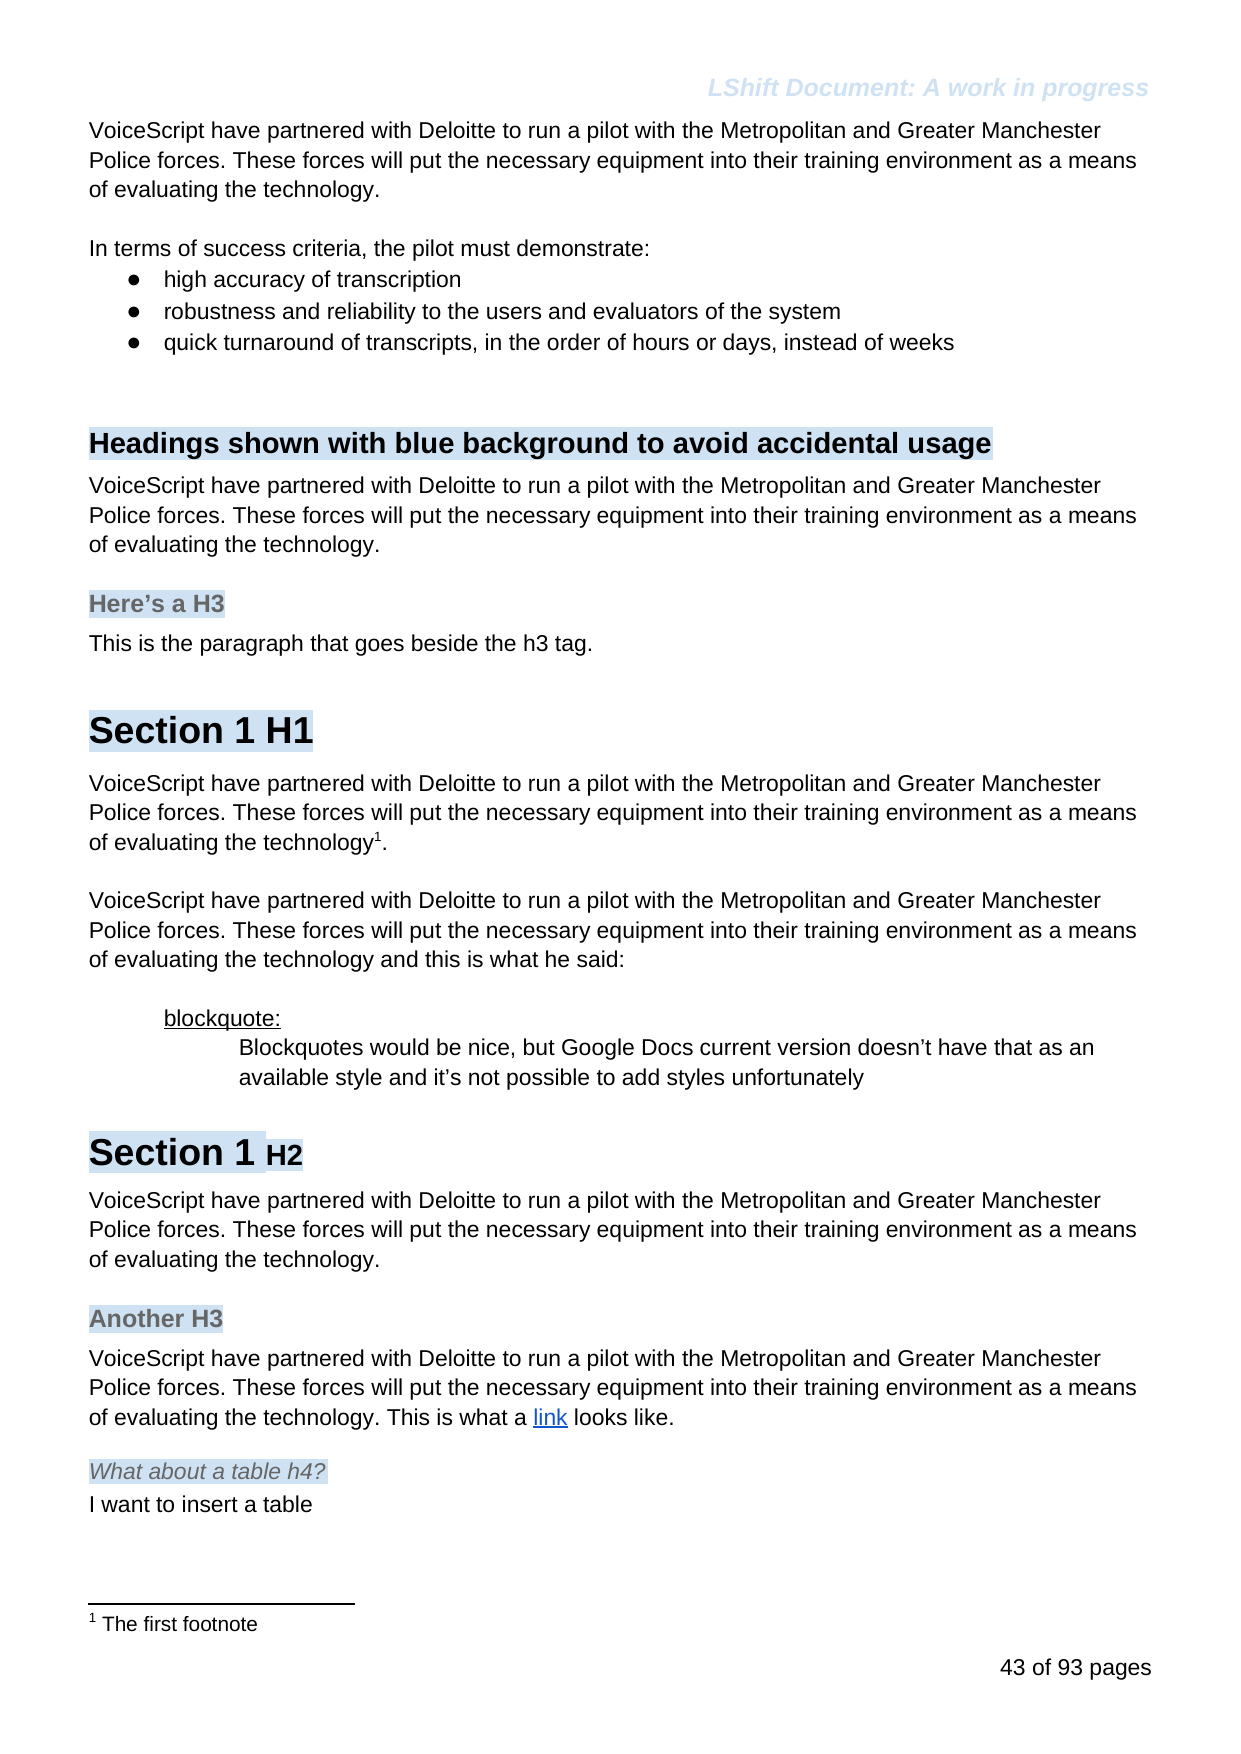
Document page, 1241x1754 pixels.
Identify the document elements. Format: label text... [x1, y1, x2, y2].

text VoiceScript have partnered with Deloitte to run a pilot with the Metropolitan and Greater Manchester Police forces. These forces will put the necessary equipment into their training environment as a means of evaluating the technology. [88, 473, 1152, 557]
list high accuracy of transcription [126, 265, 1152, 293]
text VoiceScript have partnered with Deloitte to run a pilot with the Metropolitan and Greater Manchester Police forces. These forces will put the necessary equipment into their training environment as a means of evaluating the technology. [88, 771, 1152, 855]
text This is the paragraph that goes beside the h3 tag. [88, 631, 1152, 656]
subtitle What about a table h4? [88, 1458, 1152, 1484]
text The first footnote [88, 1610, 1152, 1636]
text In terms of success criteria, the pilot must demonstrate: [88, 236, 1152, 261]
text Blockquotes would be nice, but Google Docs current version doesn’t have that as an available style and it’s not possible to add styles unfortunately [238, 1035, 1152, 1090]
text blockquote: [163, 1006, 1152, 1031]
list robustness and reliability to the users and evaluators of the system [126, 297, 1152, 324]
subtitle Another H3 [223, 1305, 1152, 1333]
text VoiceScript have partnered with Deloitte to run a pilot with the Metropolitan and Greater Manchester Police forces. These forces will put the necessary equipment into their training environment as a means of evaluating the technology and this is what he said: [88, 888, 1152, 972]
subtitle Here’s a H3 [225, 590, 1152, 618]
text VoiceScript have partnered with Deloitte to run a pilot with the Metropolitan and Greater Manchester Police forces. These forces will put the necessary equipment into their training environment as a means of evaluating the technology. This is what a link looks like. [88, 1345, 1152, 1430]
subtitle Section 1 H2 [266, 1131, 1152, 1173]
list quick turnaround of transcripts, in the order of hours or days, instead of weeks [126, 328, 1152, 356]
text VoiceScript have partnered with Deloitte to run a pilot with the Metropolitan and Greater Manchester Police forces. These forces will put the necessary equipment into their training environment as a means of evaluating the technology. [88, 1188, 1152, 1272]
subtitle Section 1 H1 [313, 710, 1152, 752]
text I want to insert a table [88, 1492, 1152, 1518]
text VoiceScript have partnered with Deloitte to run a pilot with the Metropolitan and Greater Manchester Police forces. These forces will put the necessary equipment into their training environment as a means of evaluating the technology. [88, 118, 1152, 202]
subtitle Headings shown with blue background to avoid accidental usage [993, 427, 1152, 460]
